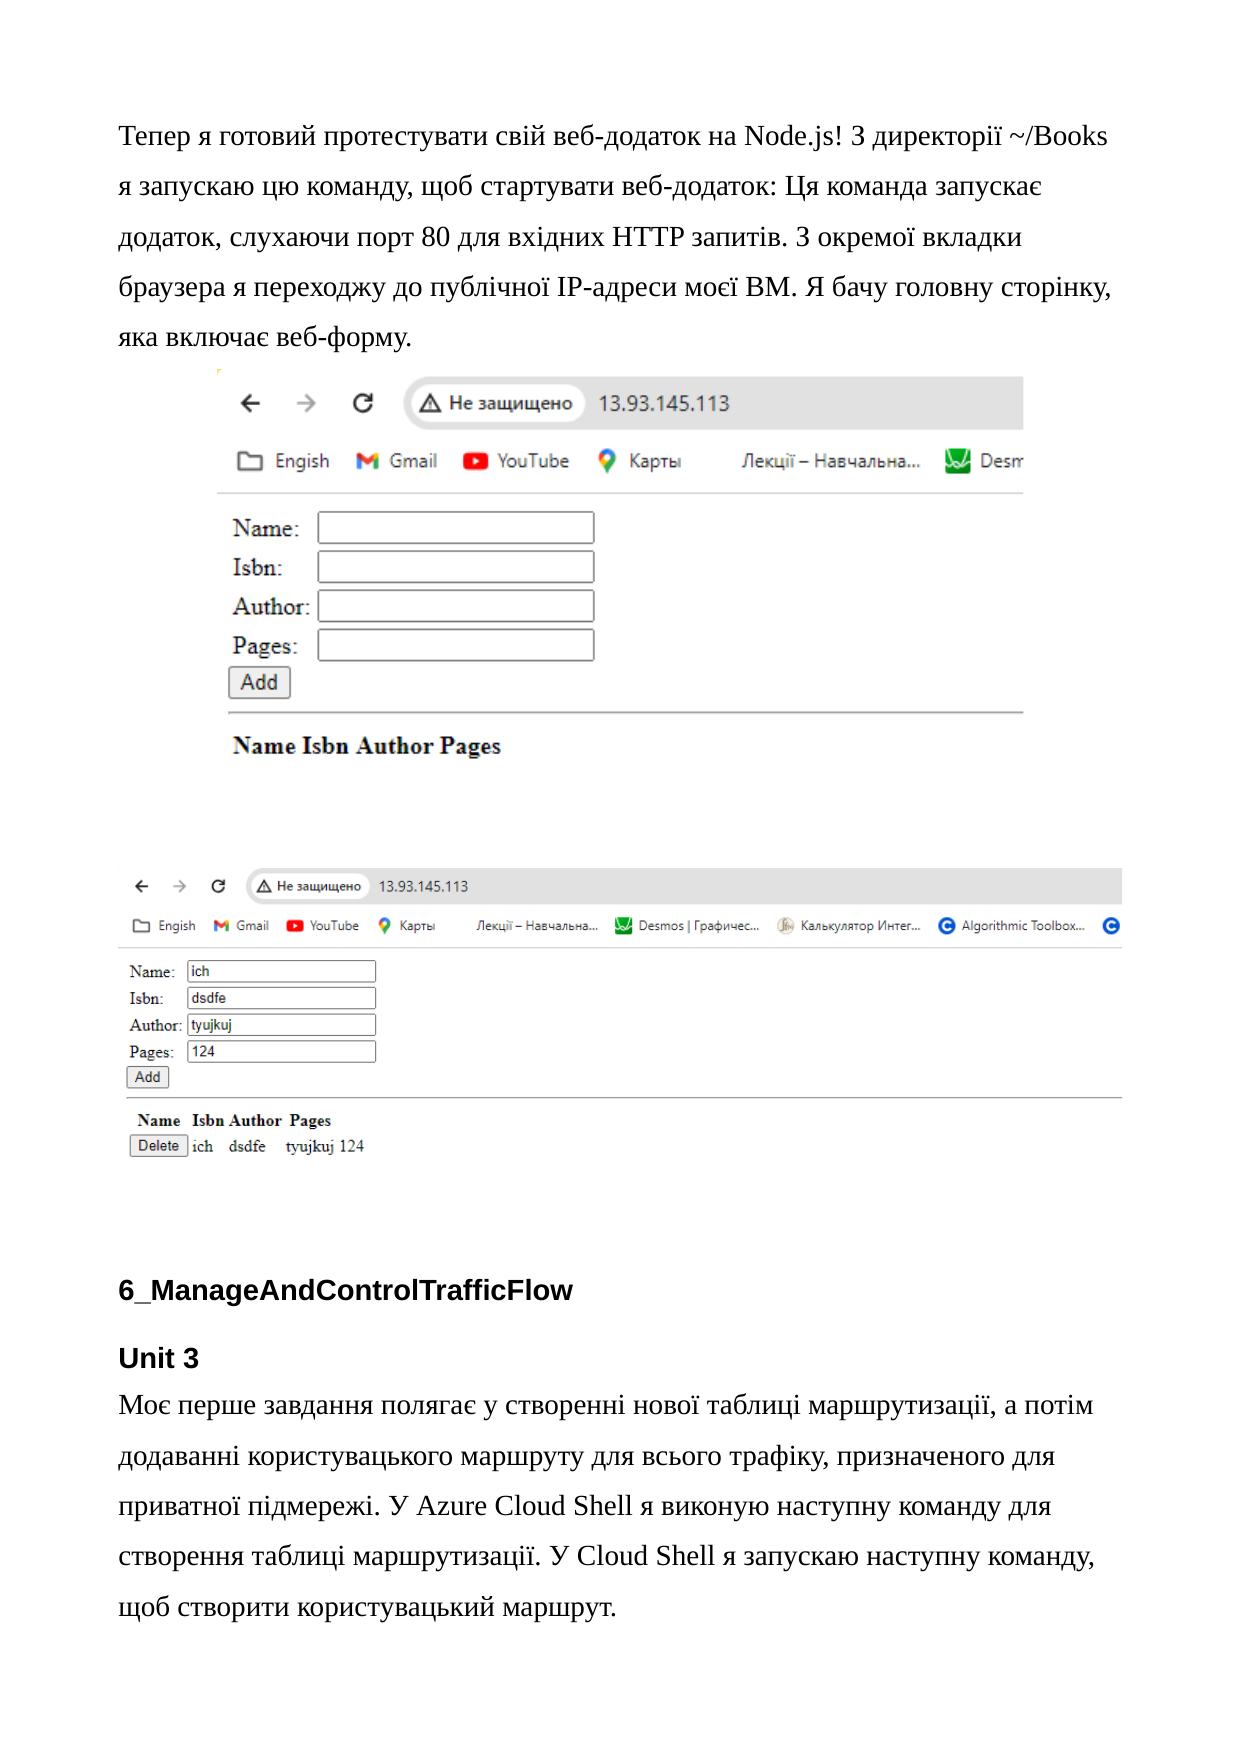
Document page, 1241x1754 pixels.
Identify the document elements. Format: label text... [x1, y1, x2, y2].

subtitle 6_ManageAndControlTrafficFlow [118, 1265, 1122, 1308]
picture [118, 868, 1123, 1173]
picture [217, 369, 1024, 801]
text Моє перше завдання полягає у створенні нової таблиці маршрутизації, а потім додаванні користувацького маршруту для всього трафіку, призначеного для приватної підмережі. У Azure Cloud Shell я виконую наступну команду для створення таблиці маршрутизації. У Cloud Shell я запускаю наступну команду, щоб створити користувацький маршрут. [118, 1387, 1122, 1622]
subtitle Unit 3 [118, 1341, 1122, 1375]
text Тепер я готовий протестувати свій веб-додаток на Node.js! З директорії ~/Books я запускаю цю команду, щоб стартувати веб-додаток: Ця команда запускає додаток, слухаючи порт 80 для вхідних HTTP запитів. З окремої вкладки браузера я переходжу до публічної IP-адреси моєї ВМ. Я бачу головну сторінку, яка включає веб-форму. [118, 118, 1122, 353]
